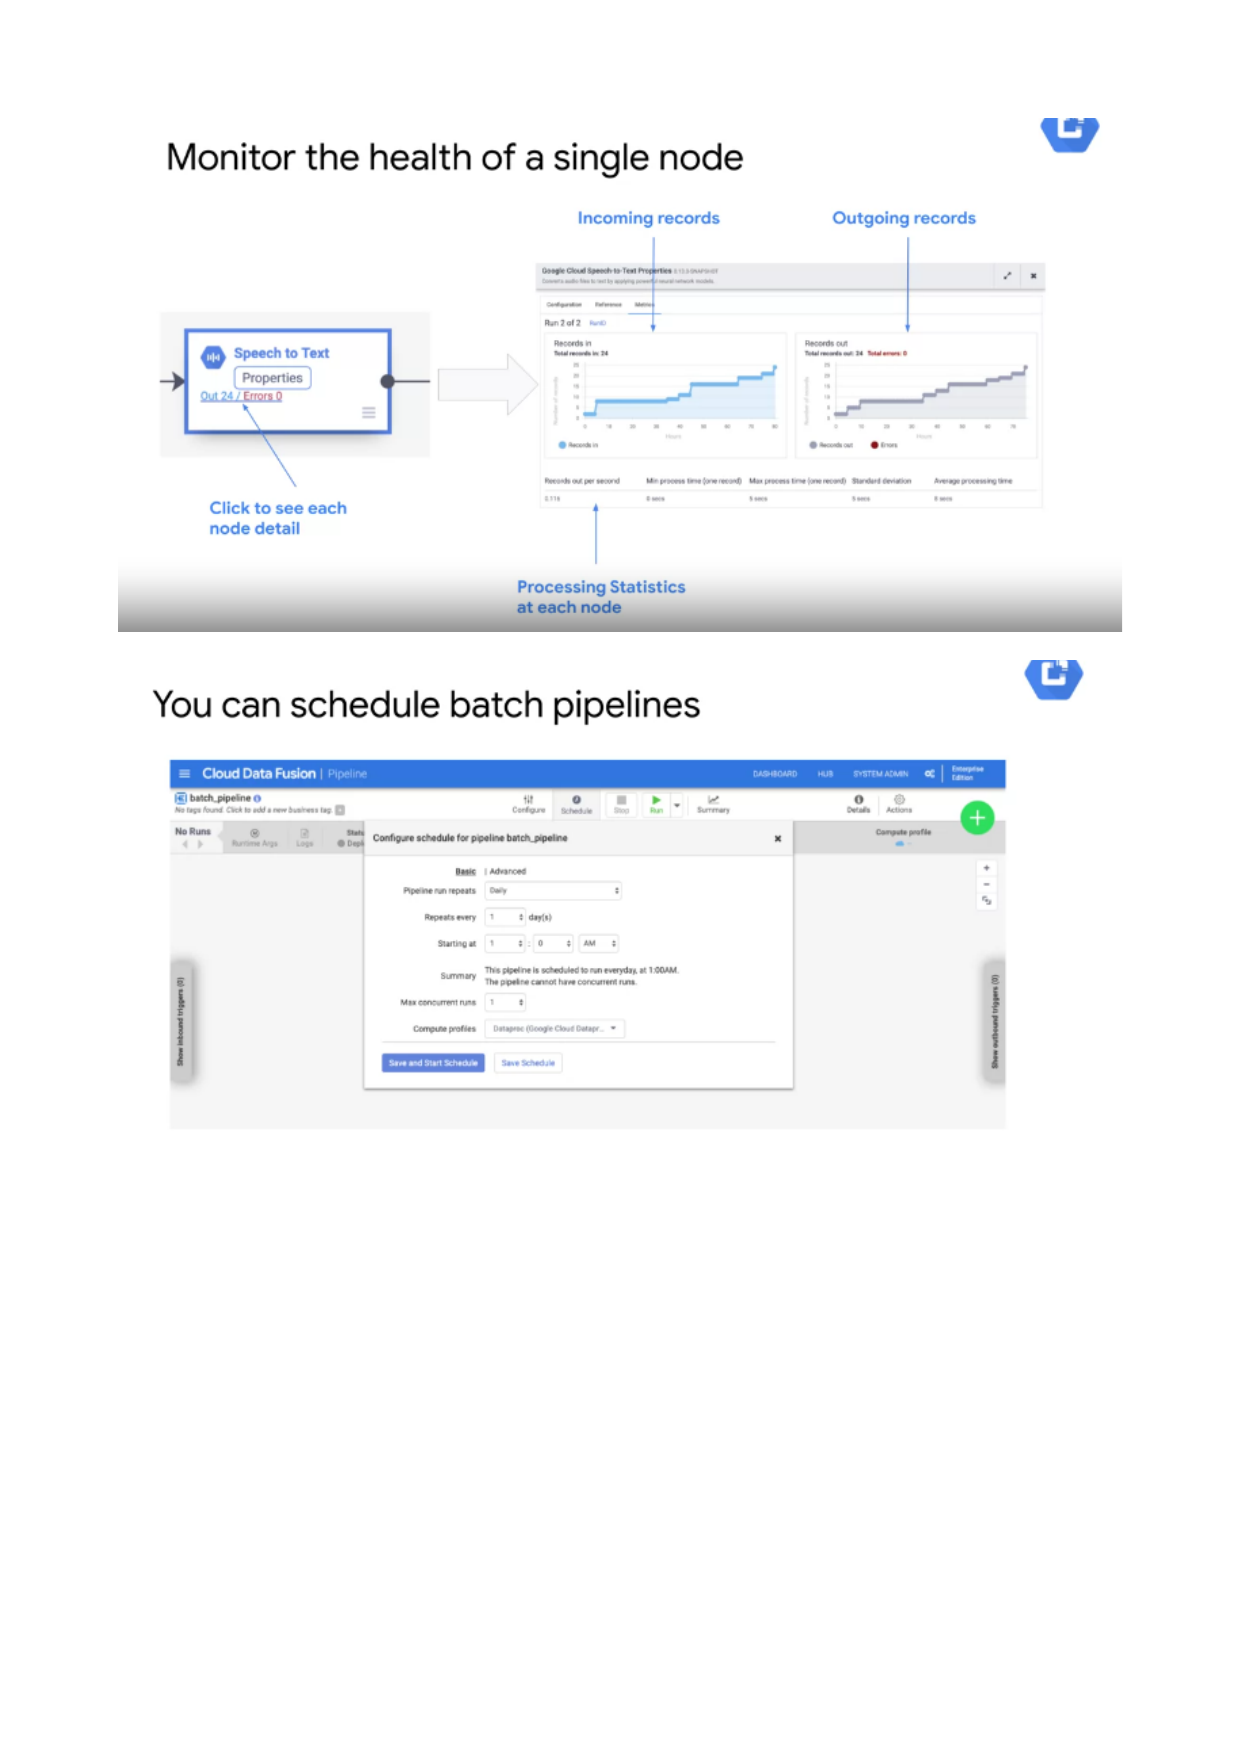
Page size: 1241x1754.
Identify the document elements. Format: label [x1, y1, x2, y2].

picture [118, 118, 1123, 632]
picture [118, 660, 1123, 1170]
